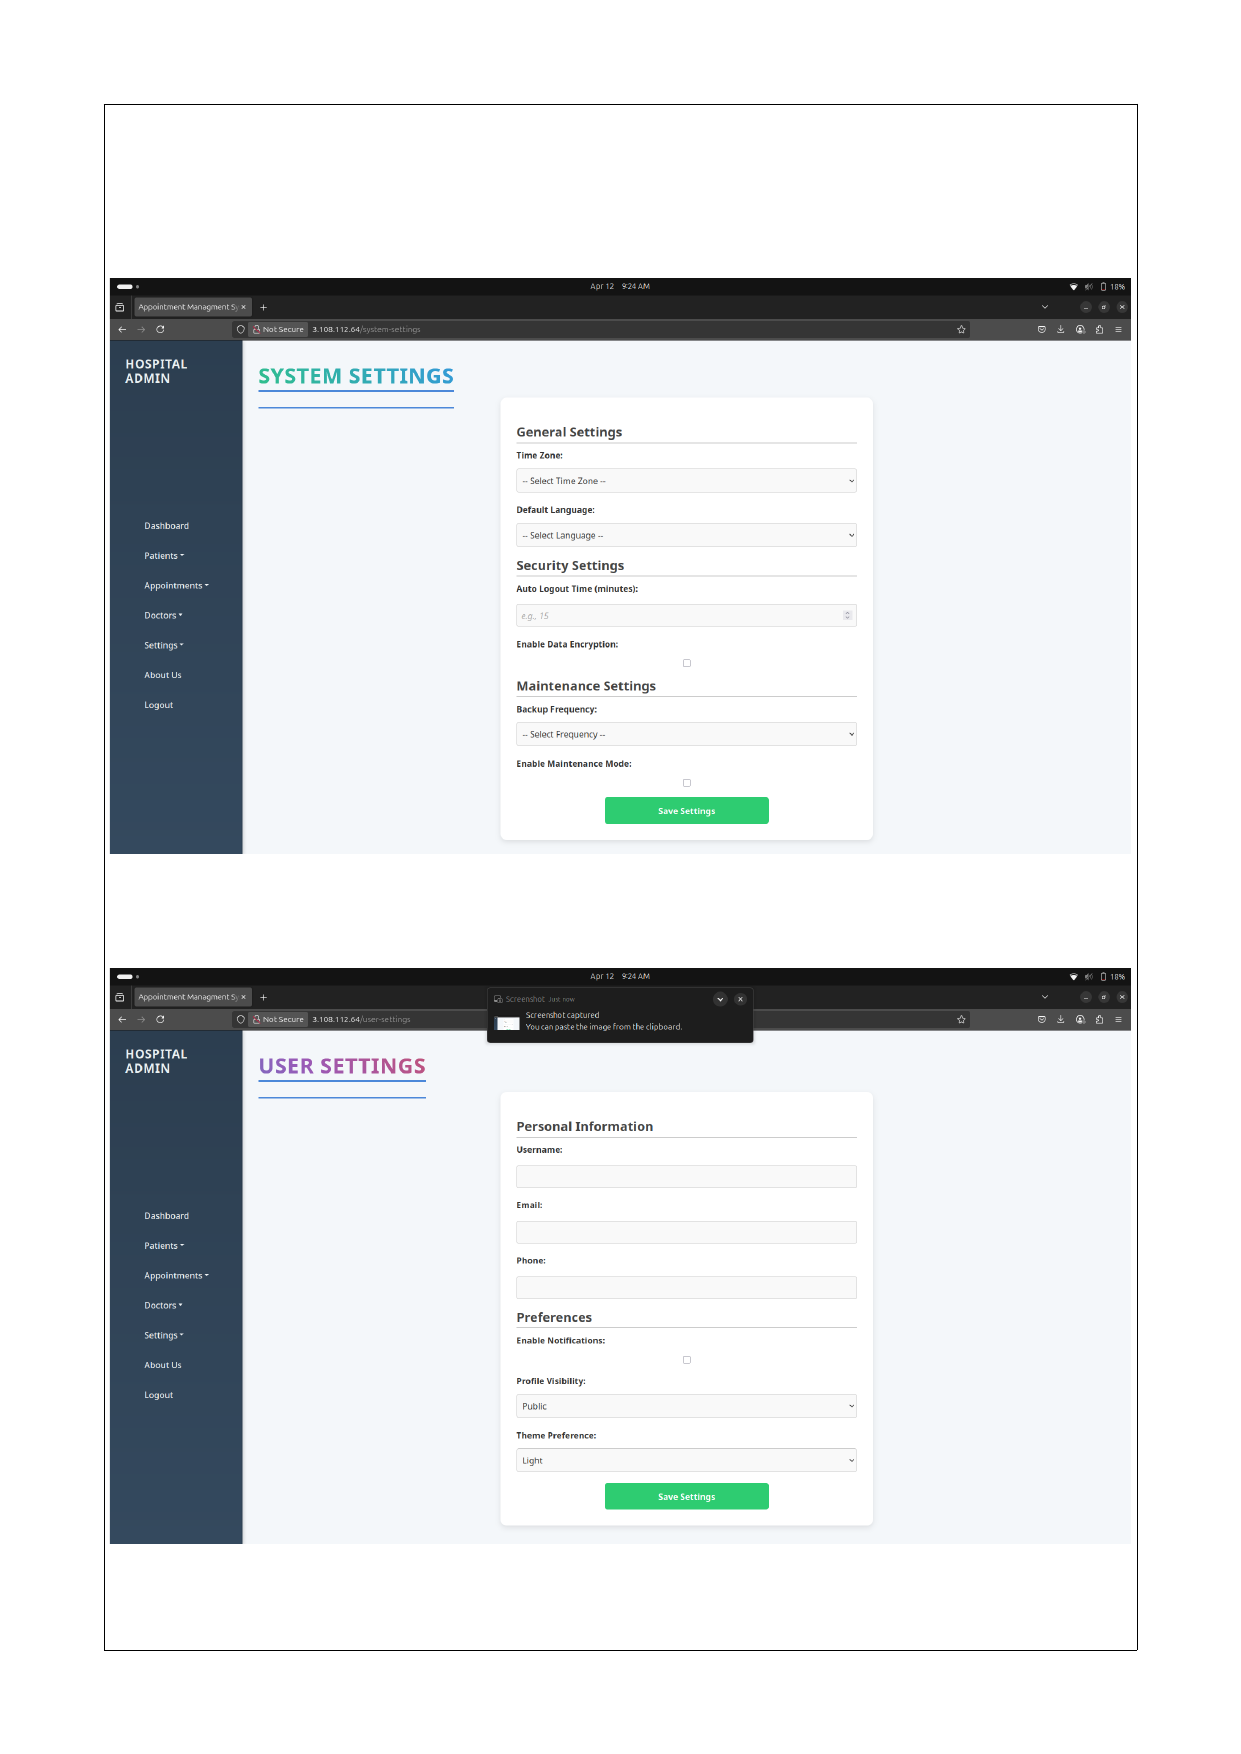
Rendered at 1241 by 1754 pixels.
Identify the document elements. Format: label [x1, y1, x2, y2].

picture [109, 278, 1131, 854]
picture [109, 968, 1131, 1544]
